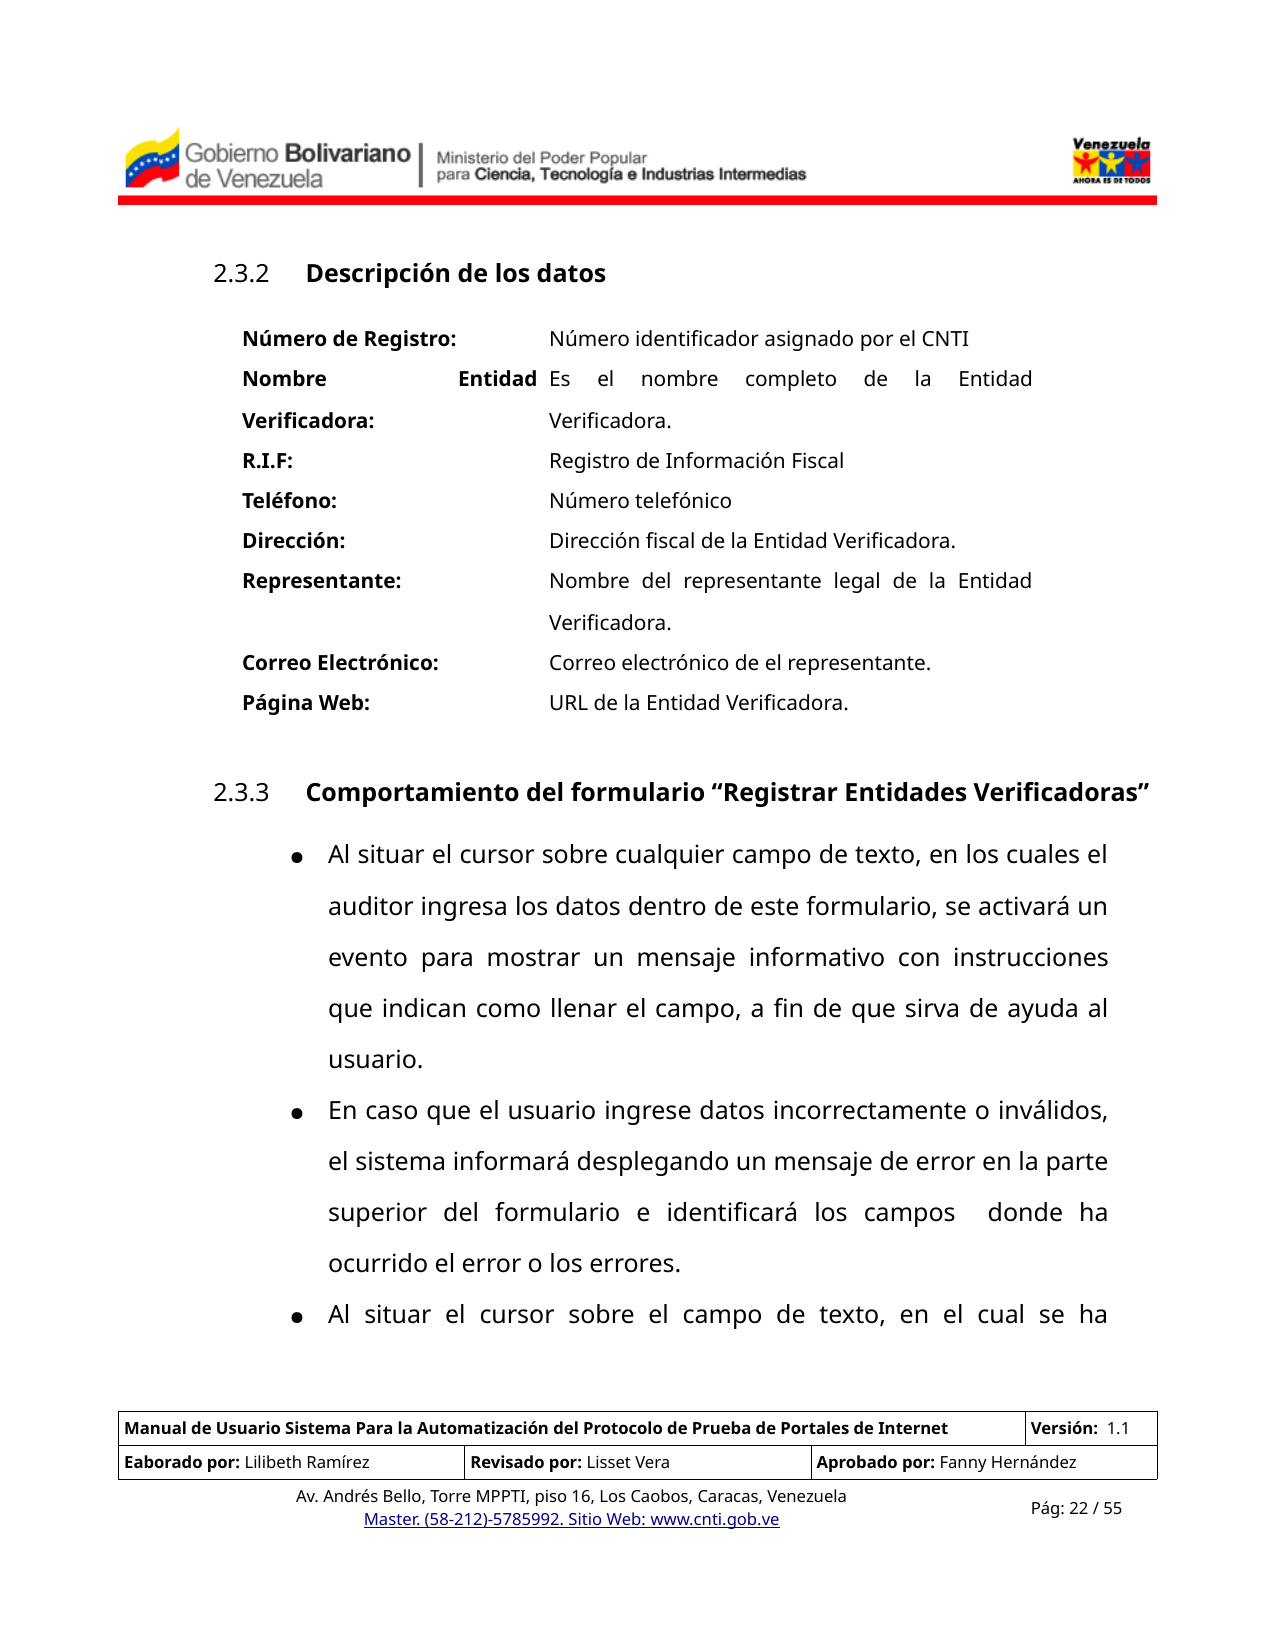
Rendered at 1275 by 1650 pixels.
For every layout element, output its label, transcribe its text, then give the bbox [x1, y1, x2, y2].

list Al situar el cursor sobre cualquier campo de texto, en los cuales el auditor ingresa los datos dentro de este formulario, se activará un evento para mostrar un mensaje informativo con instrucciones que indican como llenar el campo, a fin de que sirva de ayuda al usuario. [289, 837, 1109, 1075]
table_cell Nombre del representante legal de la Entidad Verificadora. [543, 560, 1039, 643]
table_cell URL de la Entidad Verificadora. [543, 683, 1039, 722]
subtitle Descripción de los datos [118, 255, 1157, 289]
list En caso que el usuario ingrese datos incorrectamente o inválidos, el sistema informará desplegando un mensaje de error en la parte superior del formulario e identificará los campos donde ha ocurrido el error o los errores. [289, 1092, 1109, 1279]
table_cell Correo electrónico de el representante. [543, 643, 1039, 683]
table_cell Nombre Entidad Verificadora: [236, 358, 543, 441]
table_cell Registro de Información Fiscal [543, 441, 1039, 480]
table_cell Es el nombre completo de la Entidad Verificadora. [543, 358, 1039, 441]
picture [118, 119, 1157, 205]
list Al situar el cursor sobre el campo de texto, en el cual se ha [289, 1296, 1109, 1331]
table_cell R.I.F: [236, 441, 543, 480]
table_cell Dirección fiscal de la Entidad Verificadora. [543, 520, 1039, 560]
table_cell Página Web: [236, 683, 543, 722]
table_cell Dirección: [236, 520, 543, 560]
table_cell Número telefónico [543, 480, 1039, 520]
table_cell Correo Electrónico: [236, 643, 543, 683]
table_cell Teléfono: [236, 480, 543, 520]
subtitle Comportamiento del formulario “Registrar Entidades Verificadoras” [118, 774, 1157, 808]
table_header Número de Registro: [236, 318, 543, 358]
table_header Número identificador asignado por el CNTI [543, 318, 1039, 358]
table_cell Representante: [236, 560, 543, 643]
